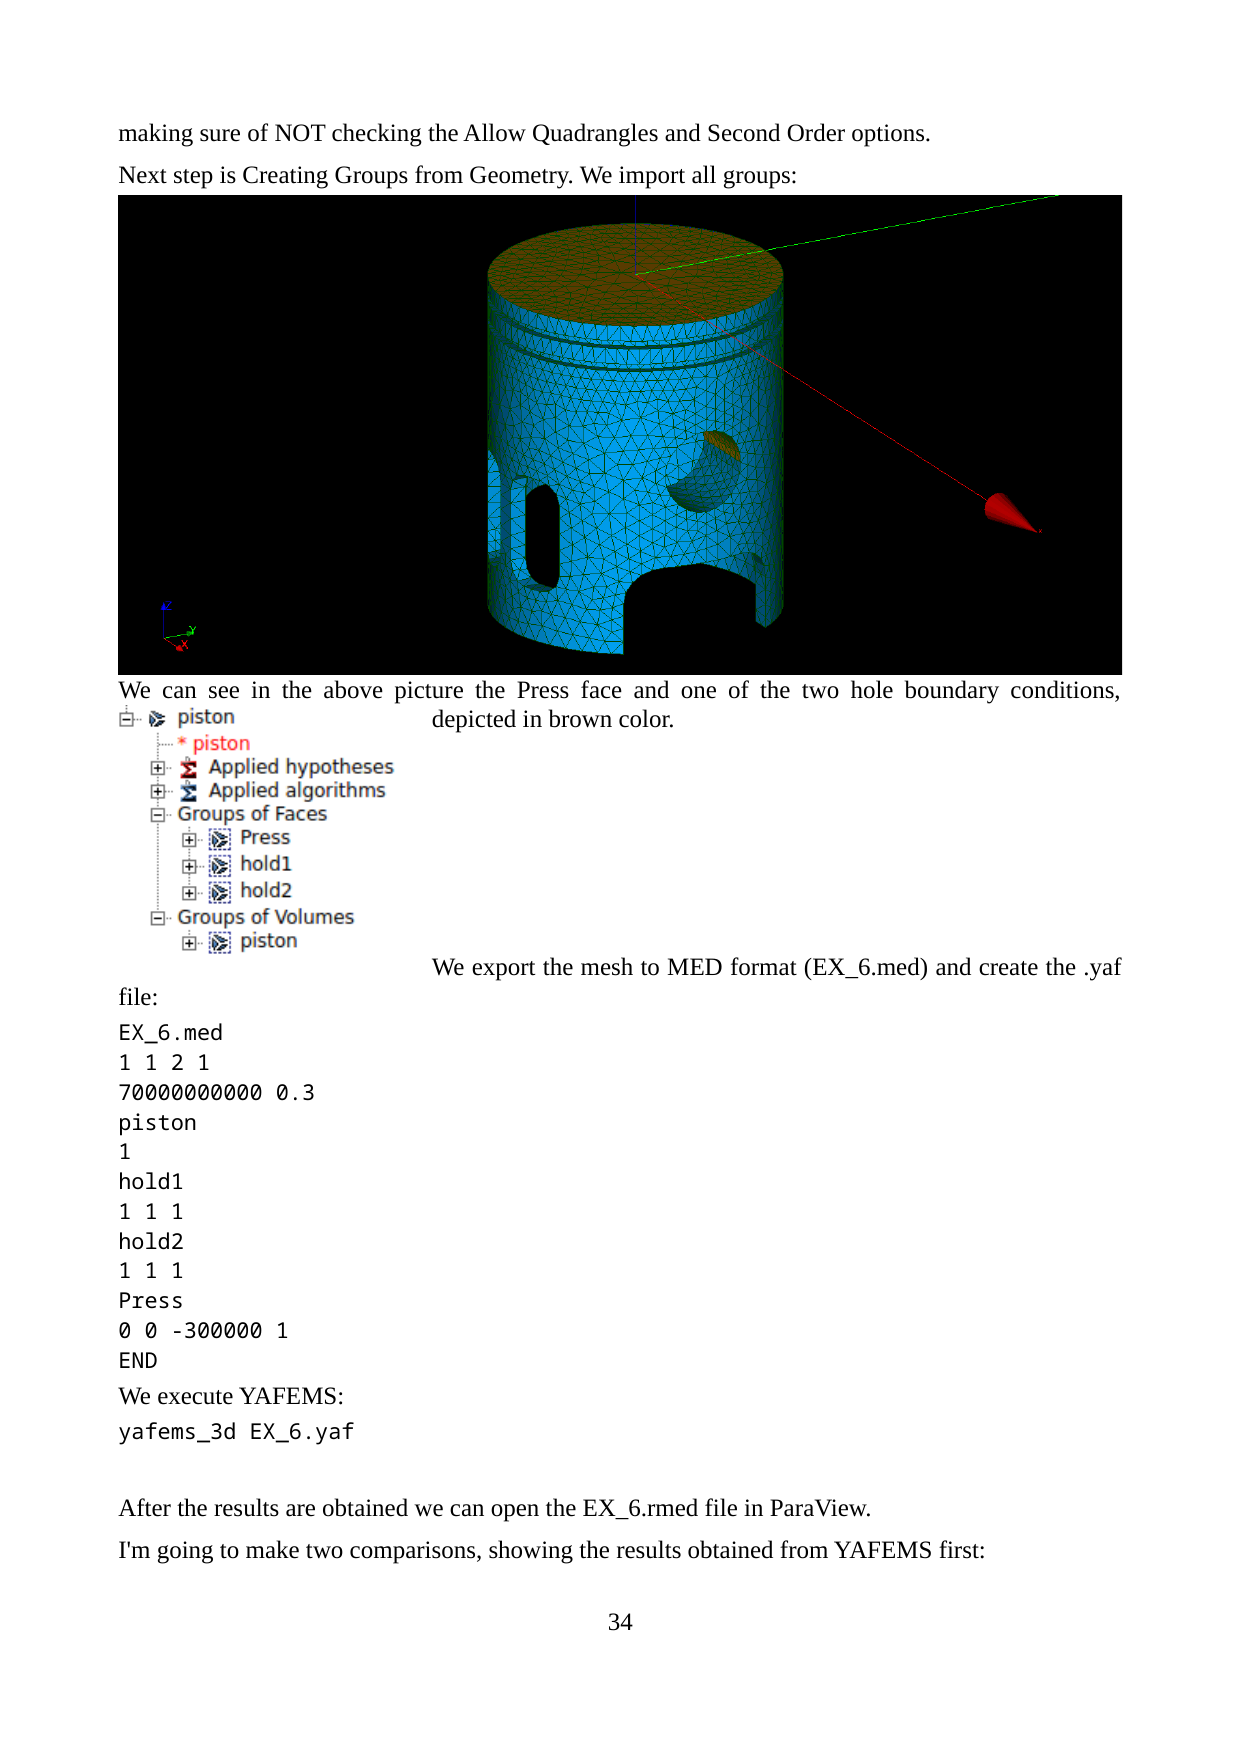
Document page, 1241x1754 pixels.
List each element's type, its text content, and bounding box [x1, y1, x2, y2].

text Press [118, 1285, 1122, 1315]
text 70000000000 0.3 [118, 1077, 1122, 1107]
text 1 [118, 1136, 1122, 1166]
picture [116, 705, 432, 957]
text We export the mesh to MED format (EX_6.med) and create the .yaf file: [118, 952, 1122, 1011]
text hold1 [118, 1166, 1122, 1196]
text hold2 [118, 1226, 1122, 1256]
text 0 0 -300000 1 [118, 1315, 1122, 1345]
text 1 1 1 [118, 1256, 1122, 1285]
text We can see in the above picture the Press face and one of the two hole boundary conditions, depicted in brown color. [118, 675, 1122, 734]
text making sure of NOT checking the Allow Quadrangles and Second Order options. [118, 118, 1122, 148]
picture [118, 195, 1123, 675]
text After the results are obtained we can open the EX_6.rmed file in ParaView. [118, 1493, 1122, 1523]
text 1 1 2 1 [118, 1047, 1122, 1077]
text I'm going to make two comparisons, showing the results obtained from YAFEMS first: [118, 1534, 1122, 1564]
text Next step is Creating Groups from Geometry. We import all groups: [118, 159, 1122, 189]
text EX_6.med [118, 1017, 1122, 1047]
text We execute YAFEMS: [118, 1381, 1122, 1410]
text END [118, 1345, 1122, 1375]
text piston [118, 1107, 1122, 1136]
text 1 1 1 [118, 1196, 1122, 1226]
text yafems_3d EX_6.yaf [118, 1416, 1122, 1446]
